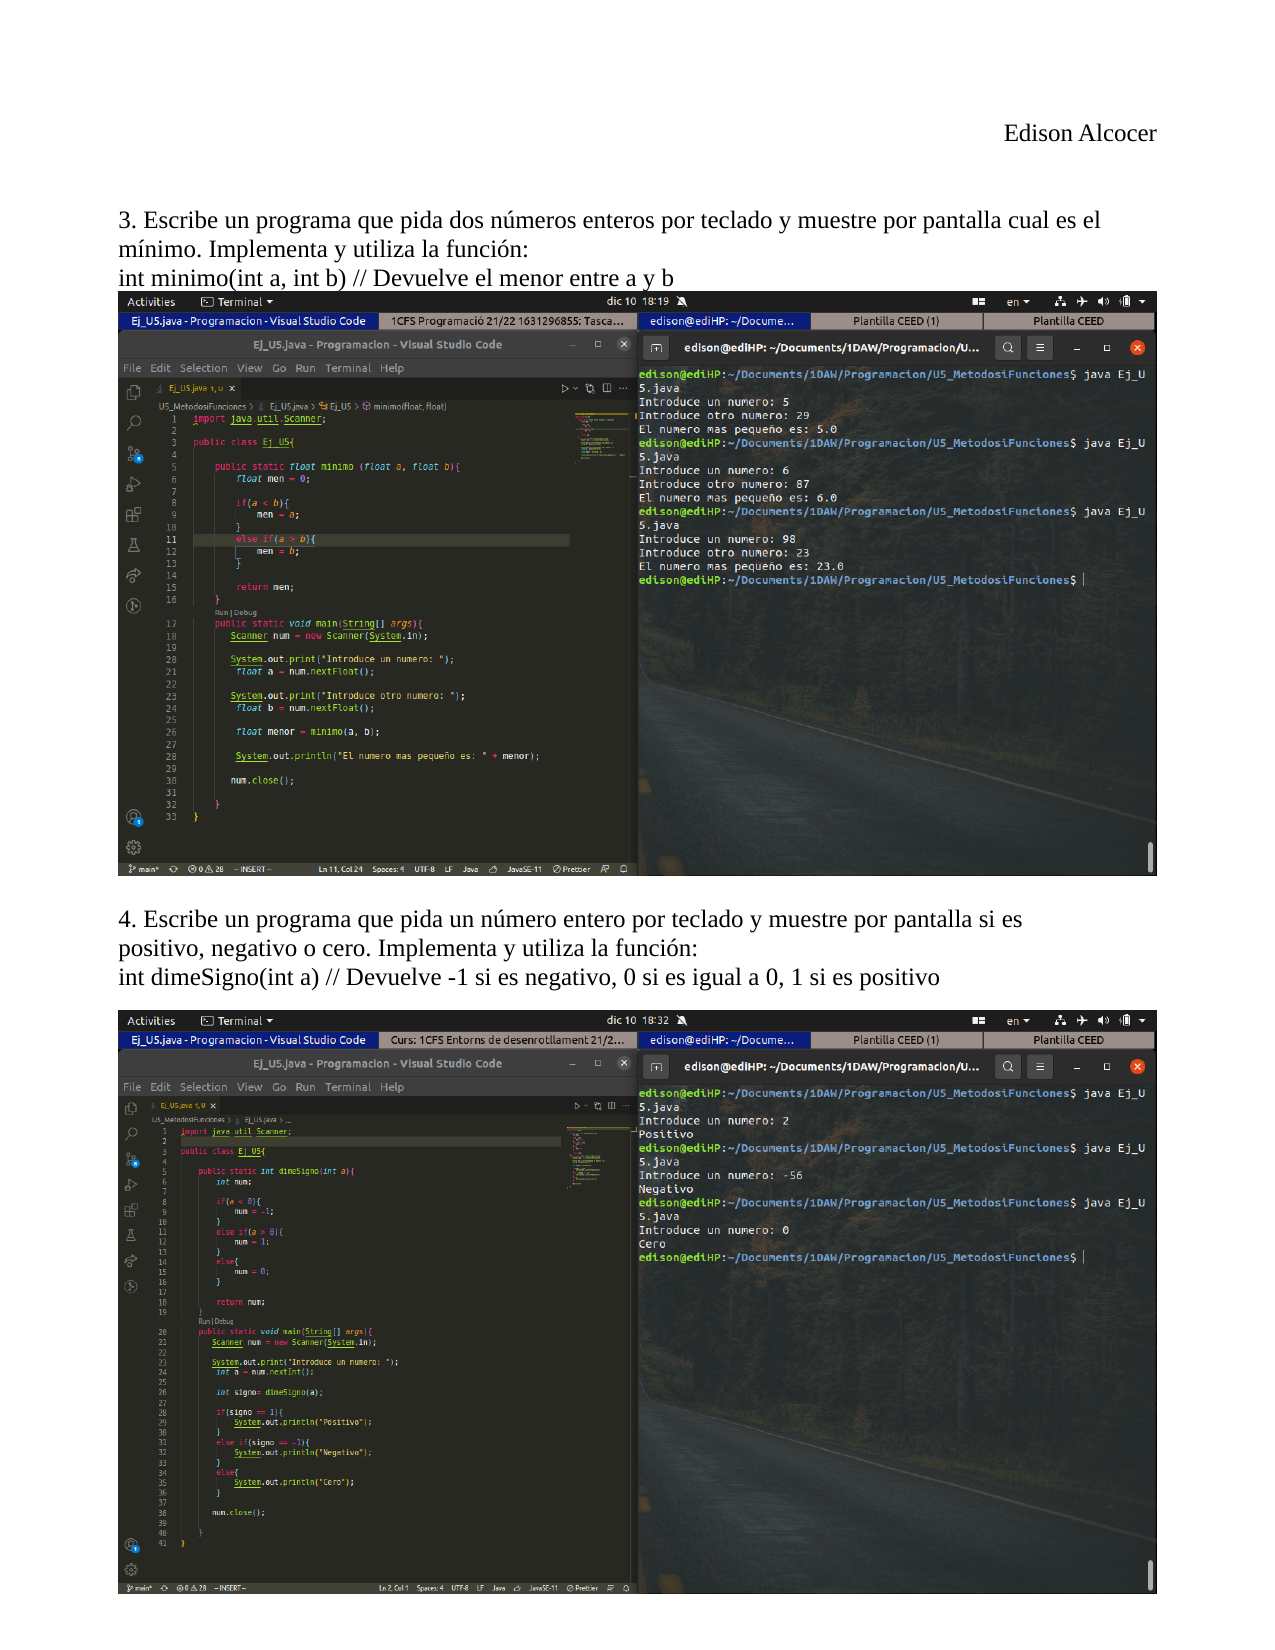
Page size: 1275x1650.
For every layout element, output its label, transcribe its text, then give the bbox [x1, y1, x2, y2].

text 3. Escribe un programa que pida dos números enteros por teclado y muestre por pantalla cual es el mínimo. Implementa y utiliza la función: [118, 205, 1157, 263]
picture [118, 1010, 1157, 1594]
text positivo, negativo o cero. Implementa y utiliza la función: [118, 933, 1157, 962]
text int minimo(int a, int b) // Devuelve el menor entre a y b [118, 263, 1157, 291]
text int dimeSigno(int a) // Devuelve -1 si es negativo, 0 si es igual a 0, 1 si es positivo [118, 962, 1157, 990]
text 4. Escribe un programa que pida un número entero por teclado y muestre por pantalla si es [118, 904, 1157, 933]
picture [118, 291, 1157, 876]
